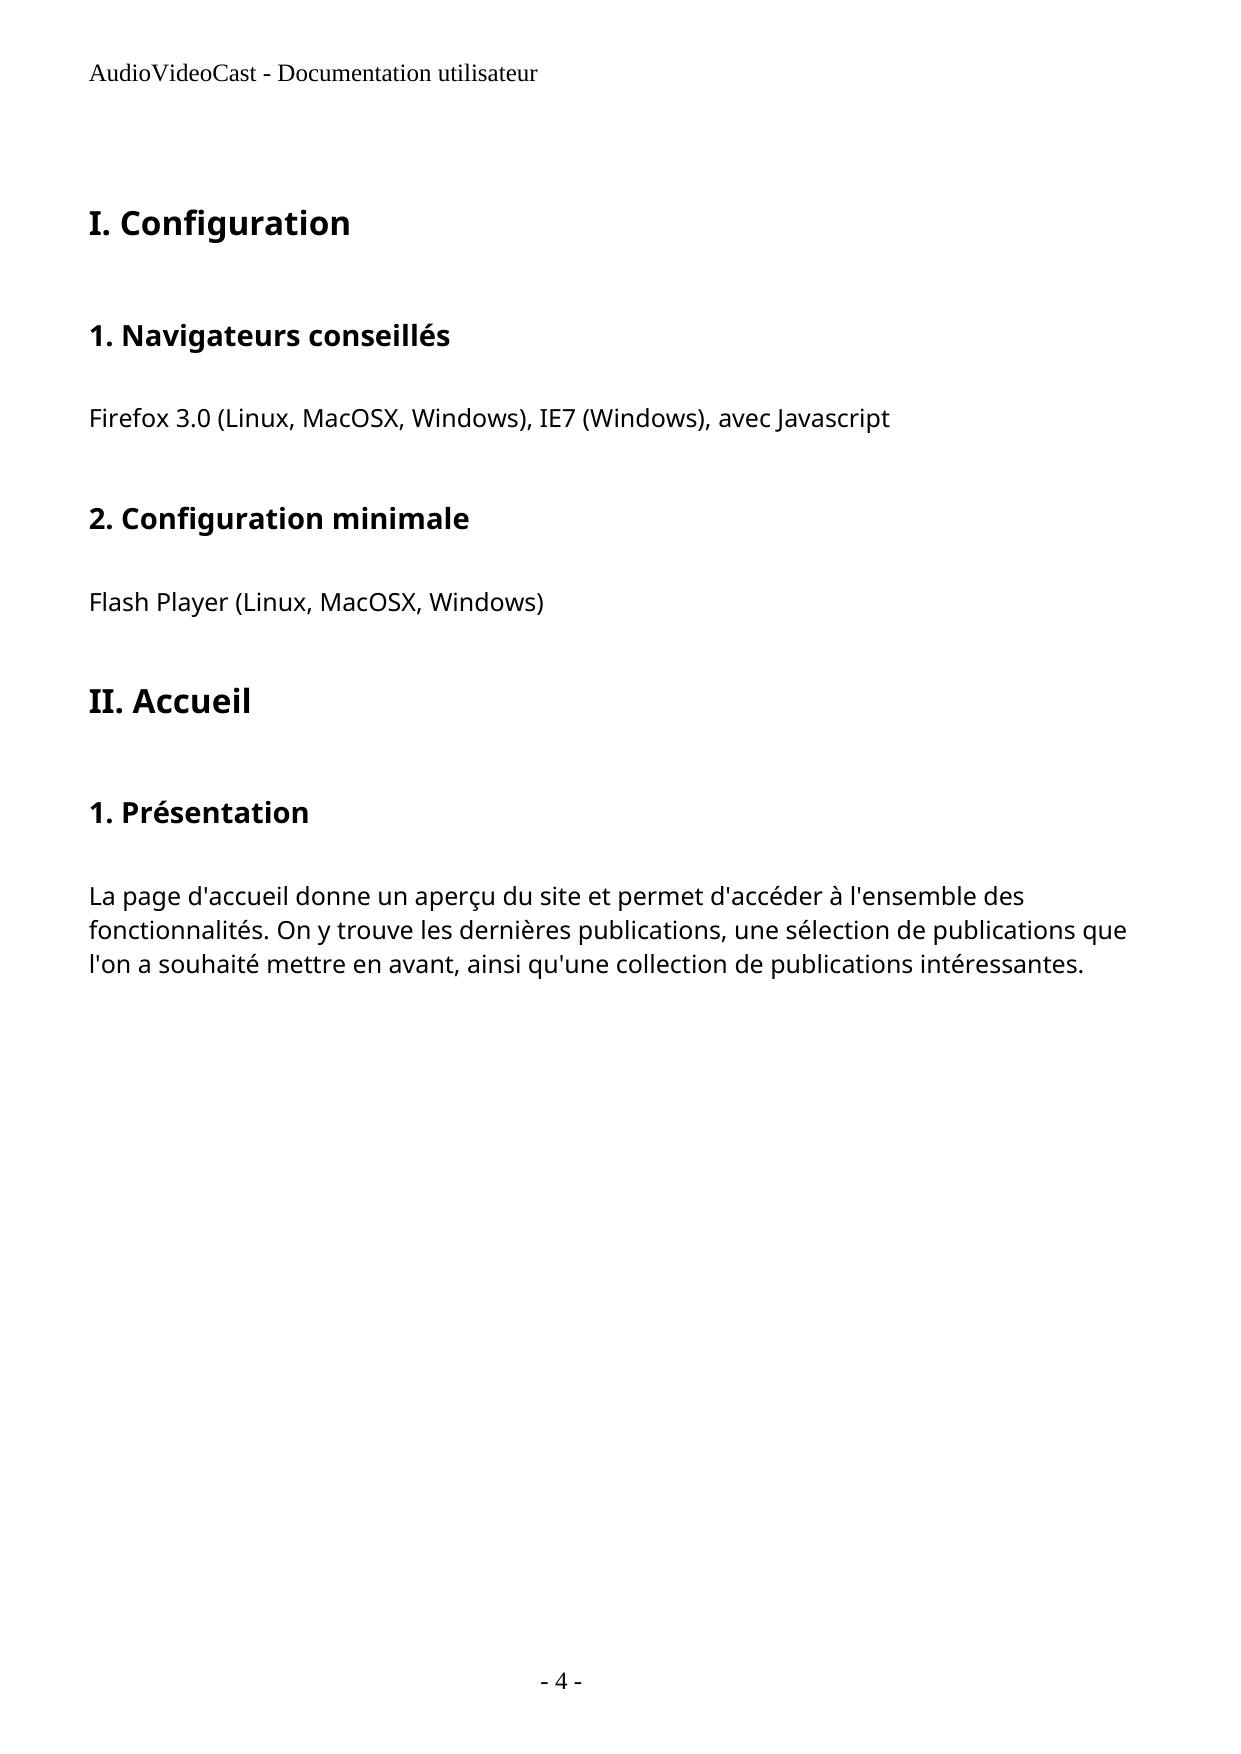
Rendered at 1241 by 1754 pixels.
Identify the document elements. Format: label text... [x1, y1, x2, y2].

text Firefox 3.0 (Linux, MacOSX, Windows), IE7 (Windows), avec Javascript [88, 401, 1152, 435]
text La page d'accueil donne un aperçu du site et permet d'accéder à l'ensemble des fonctionnalités. On y trouve les dernières publications, une sélection de publications que l'on a souhaité mettre en avant, ainsi qu'une collection de publications intéressantes. [88, 879, 1152, 981]
subtitle 1. Présentation [88, 792, 1152, 832]
subtitle II. Accueil [88, 678, 1152, 723]
subtitle 1. Navigateurs conseillés [88, 315, 1152, 354]
text Flash Player (Linux, MacOSX, Windows) [88, 584, 1152, 618]
subtitle I. Configuration [88, 200, 1152, 245]
subtitle 2. Configuration minimale [88, 498, 1152, 538]
